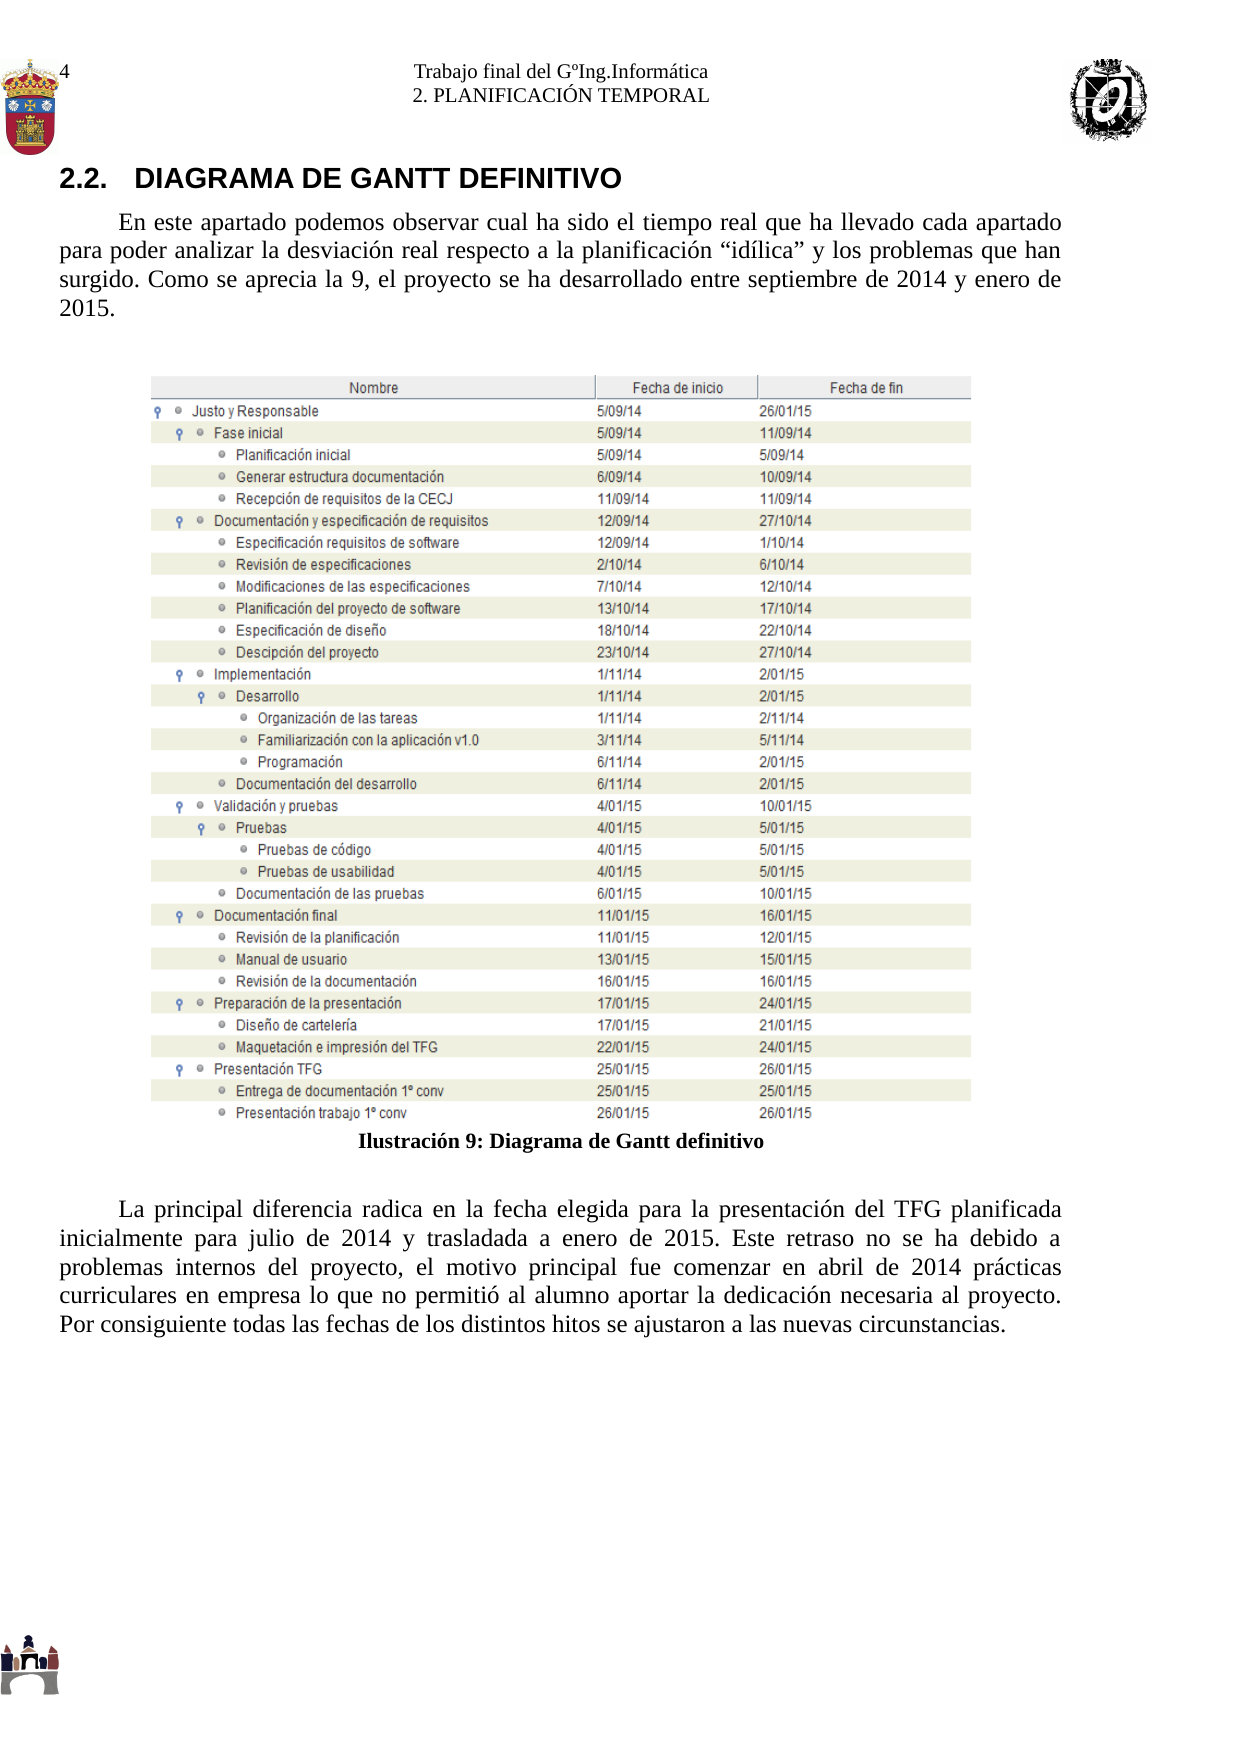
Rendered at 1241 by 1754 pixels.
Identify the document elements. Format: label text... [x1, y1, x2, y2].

picture [0, 1634, 59, 1695]
picture [1063, 59, 1152, 144]
subtitle DIAGRAMA DE GANTT DEFINITIVO [59, 161, 1063, 195]
text Ilustración 2: Diagrama de Gantt definitivo [151, 1128, 971, 1153]
text En este apartado podemos observar cual ha sido el tiempo real que ha llevado cada apartado para poder analizar la desviación real respecto a la planificación “idílica” y los problemas que han surgido. Como se aprecia la Ilustración 2, el proyecto se ha desarrollado entre septiembre de 2014 y enero de 2015. [59, 207, 1063, 322]
picture [0, 59, 59, 155]
picture [151, 375, 972, 1128]
text La principal diferencia radica en la fecha elegida para la presentación del TFG planificada inicialmente para julio de 2014 y trasladada a enero de 2015. Este retraso no se ha debido a problemas internos del proyecto, el motivo principal fue comenzar en abril de 2014 prácticas curriculares en empresa lo que no permitió al alumno aportar la dedicación necesaria al proyecto. Por consiguiente todas las fechas de los distintos hitos se ajustaron a las nuevas circunstancias. [59, 1194, 1063, 1338]
